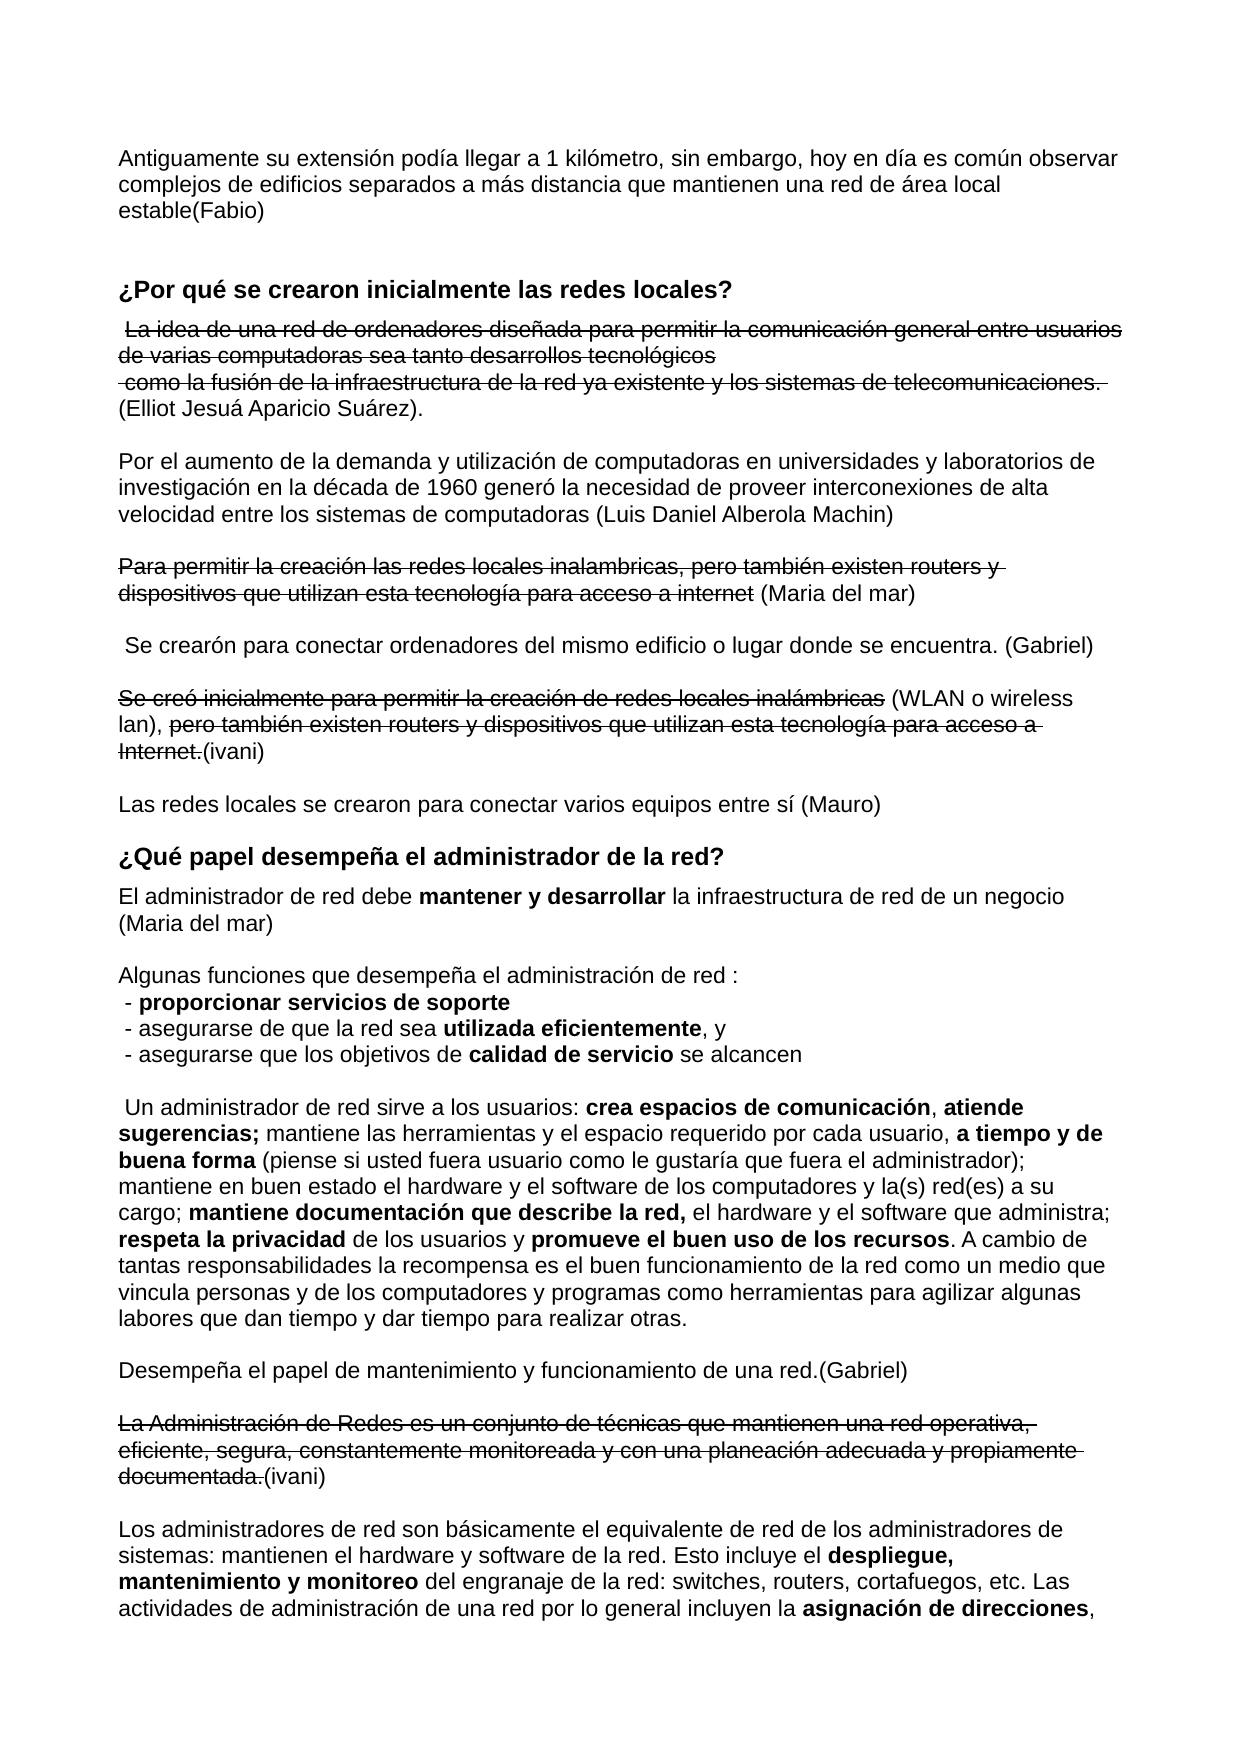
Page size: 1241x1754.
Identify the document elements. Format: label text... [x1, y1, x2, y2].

text Antiguamente su extensión podía llegar a 1 kilómetro, sin embargo, hoy en día es común observar complejos de edificios separados a más distancia que mantienen una red de área local estable(Fabio) [118, 144, 1122, 223]
text La Administración de Redes es un conjunto de técnicas que mantienen una red operativa, eficiente, segura, constantemente monitoreada y con una planeación adecuada y propiamente documentada.(ivani) [118, 1410, 1122, 1489]
text - asegurarse de que la red sea utilizada eficientemente, y [118, 1015, 1122, 1041]
text Se creó inicialmente para permitir la creación de redes locales inalámbricas (WLAN o wireless lan), pero también existen routers y dispositivos que utilizan esta tecnología para acceso a Internet.(ivani) [118, 685, 1122, 764]
text Por el aumento de la demanda y utilización de computadoras en universidades y laboratorios de investigación en la década de 1960 generó la necesidad de proveer interconexiones de alta velocidad entre los sistemas de computadoras (Luis Daniel Alberola Machin) [118, 448, 1122, 527]
text Un administrador de red sirve a los usuarios: crea espacios de comunicación, atiende sugerencias; mantiene las herramientas y el espacio requerido por cada usuario, a tiempo y de buena forma (piense si usted fuera usuario como le gustaría que fuera el administrador); mantiene en buen estado el hardware y el software de los computadores y la(s) red(es) a su cargo; mantiene documentación que describe la red, el hardware y el software que administra; respeta la privacidad de los usuarios y promueve el buen uso de los recursos. A cambio de tantas responsabilidades la recompensa es el buen funcionamiento de la red como un medio que vincula personas y de los computadores y programas como herramientas para agilizar algunas labores que dan tiempo y dar tiempo para realizar otras. [118, 1094, 1122, 1331]
text La idea de una red de ordenadores diseñada para permitir la comunicación general entre usuarios de varias computadoras sea tanto desarrollos tecnológicos [118, 316, 1122, 369]
text - proporcionar servicios de soporte [118, 988, 1122, 1015]
subtitle ¿Qué papel desempeña el administrador de la red? [118, 842, 1122, 871]
subtitle ¿Por qué se crearon inicialmente las redes locales? [118, 275, 1122, 304]
text Para permitir la creación las redes locales inalambricas, pero también existen routers y dispositivos que utilizan esta tecnología para acceso a internet (Maria del mar) [118, 553, 1122, 606]
text como la fusión de la infraestructura de la red ya existente y los sistemas de telecomunicaciones. (Elliot Jesuá Aparicio Suárez). [118, 369, 1122, 422]
text El administrador de red debe mantener y desarrollar la infraestructura de red de un negocio (Maria del mar) [118, 883, 1122, 936]
text Desempeña el papel de mantenimiento y funcionamiento de una red.(Gabriel) [118, 1357, 1122, 1384]
text Se crearón para conectar ordenadores del mismo edificio o lugar donde se encuentra. (Gabriel) [118, 632, 1122, 659]
text Los administradores de red son básicamente el equivalente de red de los administradores de sistemas: mantienen el hardware y software de la red. Esto incluye el despliegue, mantenimiento y monitoreo del engranaje de la red: switches, routers, cortafuegos, etc. Las actividades de administración de una red por lo general incluyen la asignación de direcciones, [118, 1516, 1122, 1621]
text - asegurarse que los objetivos de calidad de servicio se alcancen [118, 1041, 1122, 1068]
text Las redes locales se crearon para conectar varios equipos entre sí (Mauro) [118, 791, 1122, 817]
text Algunas funciones que desempeña el administración de red : [118, 962, 1122, 988]
